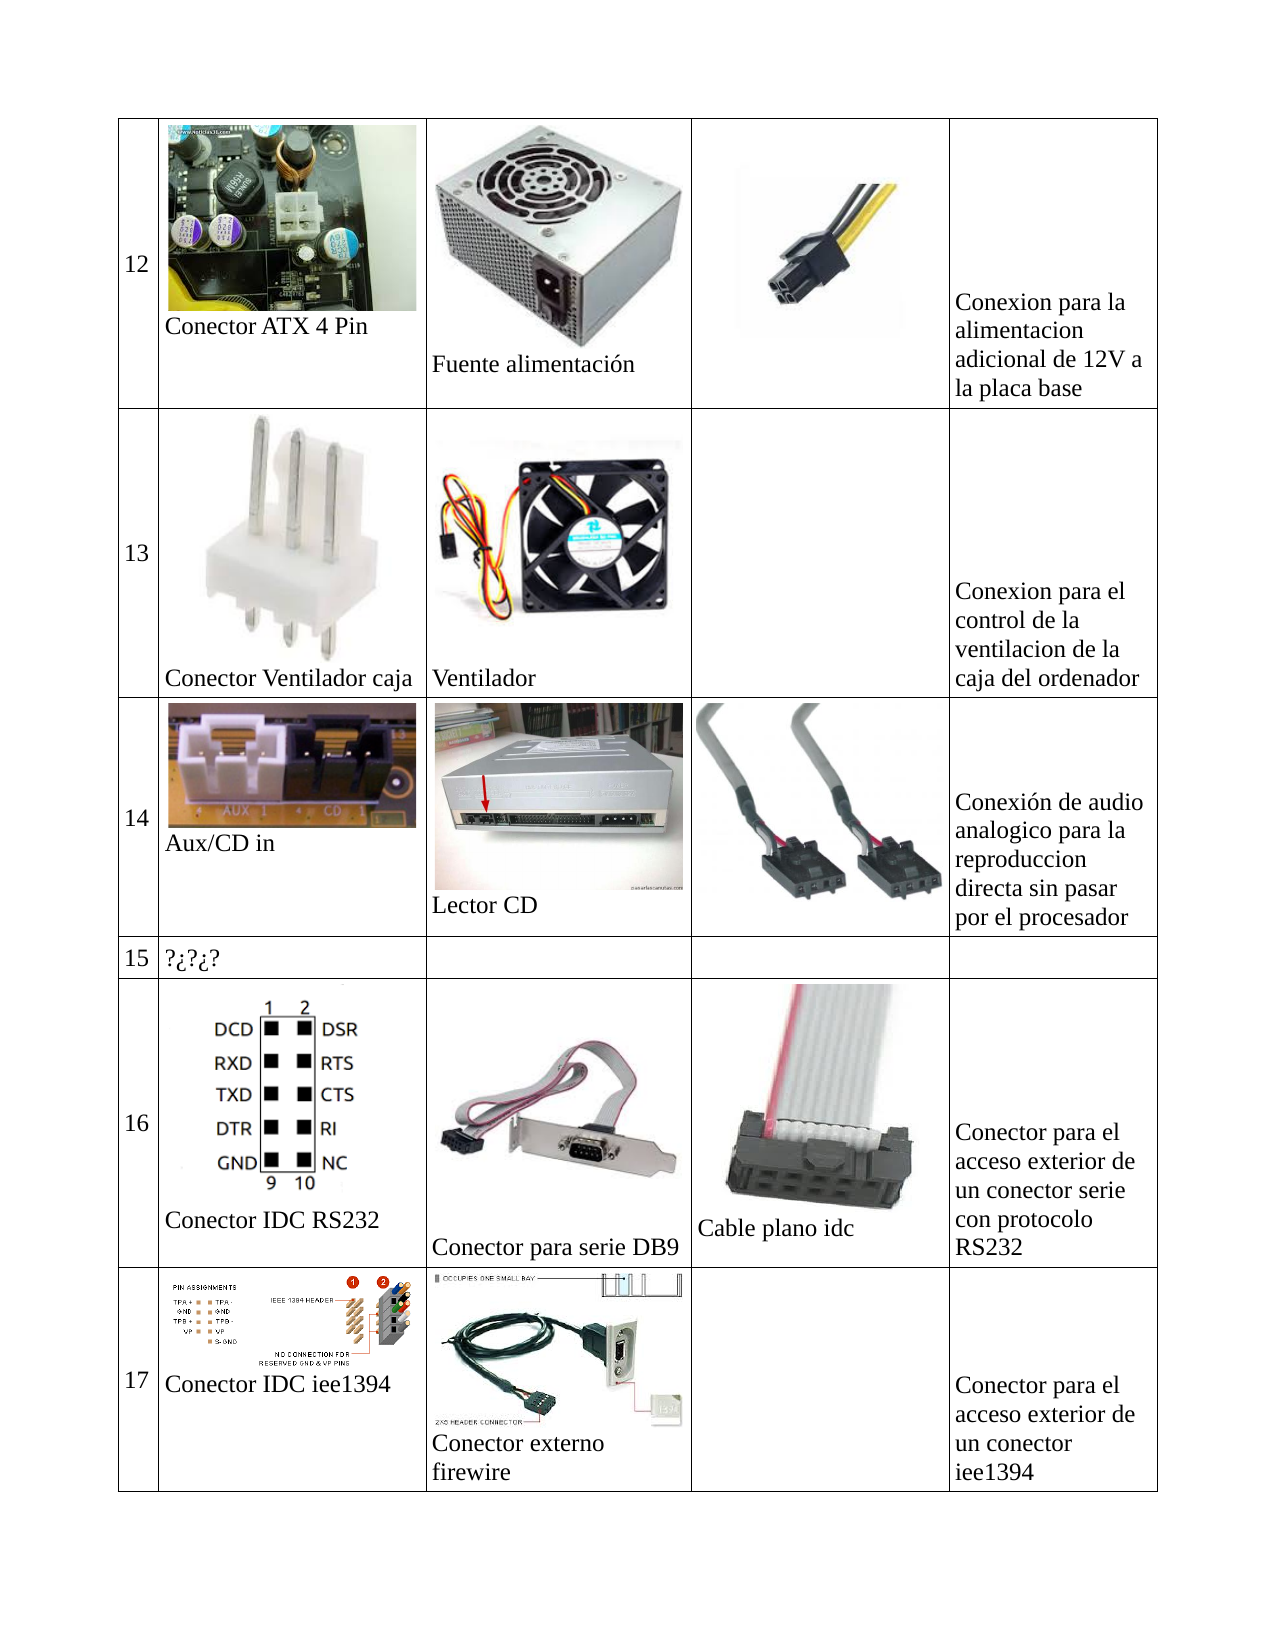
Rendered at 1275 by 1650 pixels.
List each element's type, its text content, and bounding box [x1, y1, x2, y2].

picture [434, 414, 683, 663]
picture [168, 414, 417, 663]
picture [434, 703, 683, 890]
table_cell [692, 409, 949, 697]
table_cell [950, 937, 1157, 977]
table_cell 17 [119, 1268, 158, 1491]
table_cell 14 [119, 698, 158, 936]
table_cell Fuente alimentación [427, 119, 691, 408]
table_cell 13 [119, 409, 158, 697]
picture [434, 125, 683, 349]
picture [168, 1273, 417, 1369]
table_cell Conexion para el control de la ventilacion de la caja del ordenador [950, 409, 1157, 697]
table_cell Aux/CD in [159, 698, 426, 936]
table_cell ?¿?¿? [159, 937, 426, 977]
picture [721, 984, 920, 1213]
picture [434, 1273, 683, 1428]
picture [168, 984, 417, 1206]
table_cell 12 [119, 119, 158, 408]
table_cell [692, 119, 949, 408]
table_cell Lector CD [427, 698, 691, 936]
table_cell 16 [119, 979, 158, 1267]
table_cell Ventilador [427, 409, 691, 697]
table_cell Conexión de audio analogico para la reproduccion directa sin pasar por el procesador [950, 698, 1157, 936]
table_cell Cable plano idc [692, 979, 949, 1267]
table_cell [427, 937, 691, 977]
picture [168, 125, 417, 311]
table_cell Conector Ventilador caja [159, 409, 426, 697]
table_cell Conexion para la alimentacion adicional de 12V a la placa base [950, 119, 1157, 408]
picture [696, 703, 945, 902]
table_cell Conector para el acceso exterior de un conector serie con protocolo RS232 [950, 979, 1157, 1267]
table_cell Conector para el acceso exterior de un conector iee1394 [950, 1268, 1157, 1491]
table_cell Conector ATX 4 Pin [159, 119, 426, 408]
table_cell Conector para serie DB9 [427, 979, 691, 1267]
table_cell [692, 698, 949, 936]
picture [168, 703, 417, 828]
table_cell [692, 937, 949, 977]
picture [696, 125, 945, 374]
table_cell Conector IDC RS232 [159, 979, 426, 1267]
picture [434, 984, 683, 1233]
table_cell Conector IDC iee1394 [159, 1268, 426, 1491]
table_cell [692, 1268, 949, 1491]
table_cell 15 [119, 937, 158, 977]
table_cell Conector externo firewire [427, 1268, 691, 1491]
